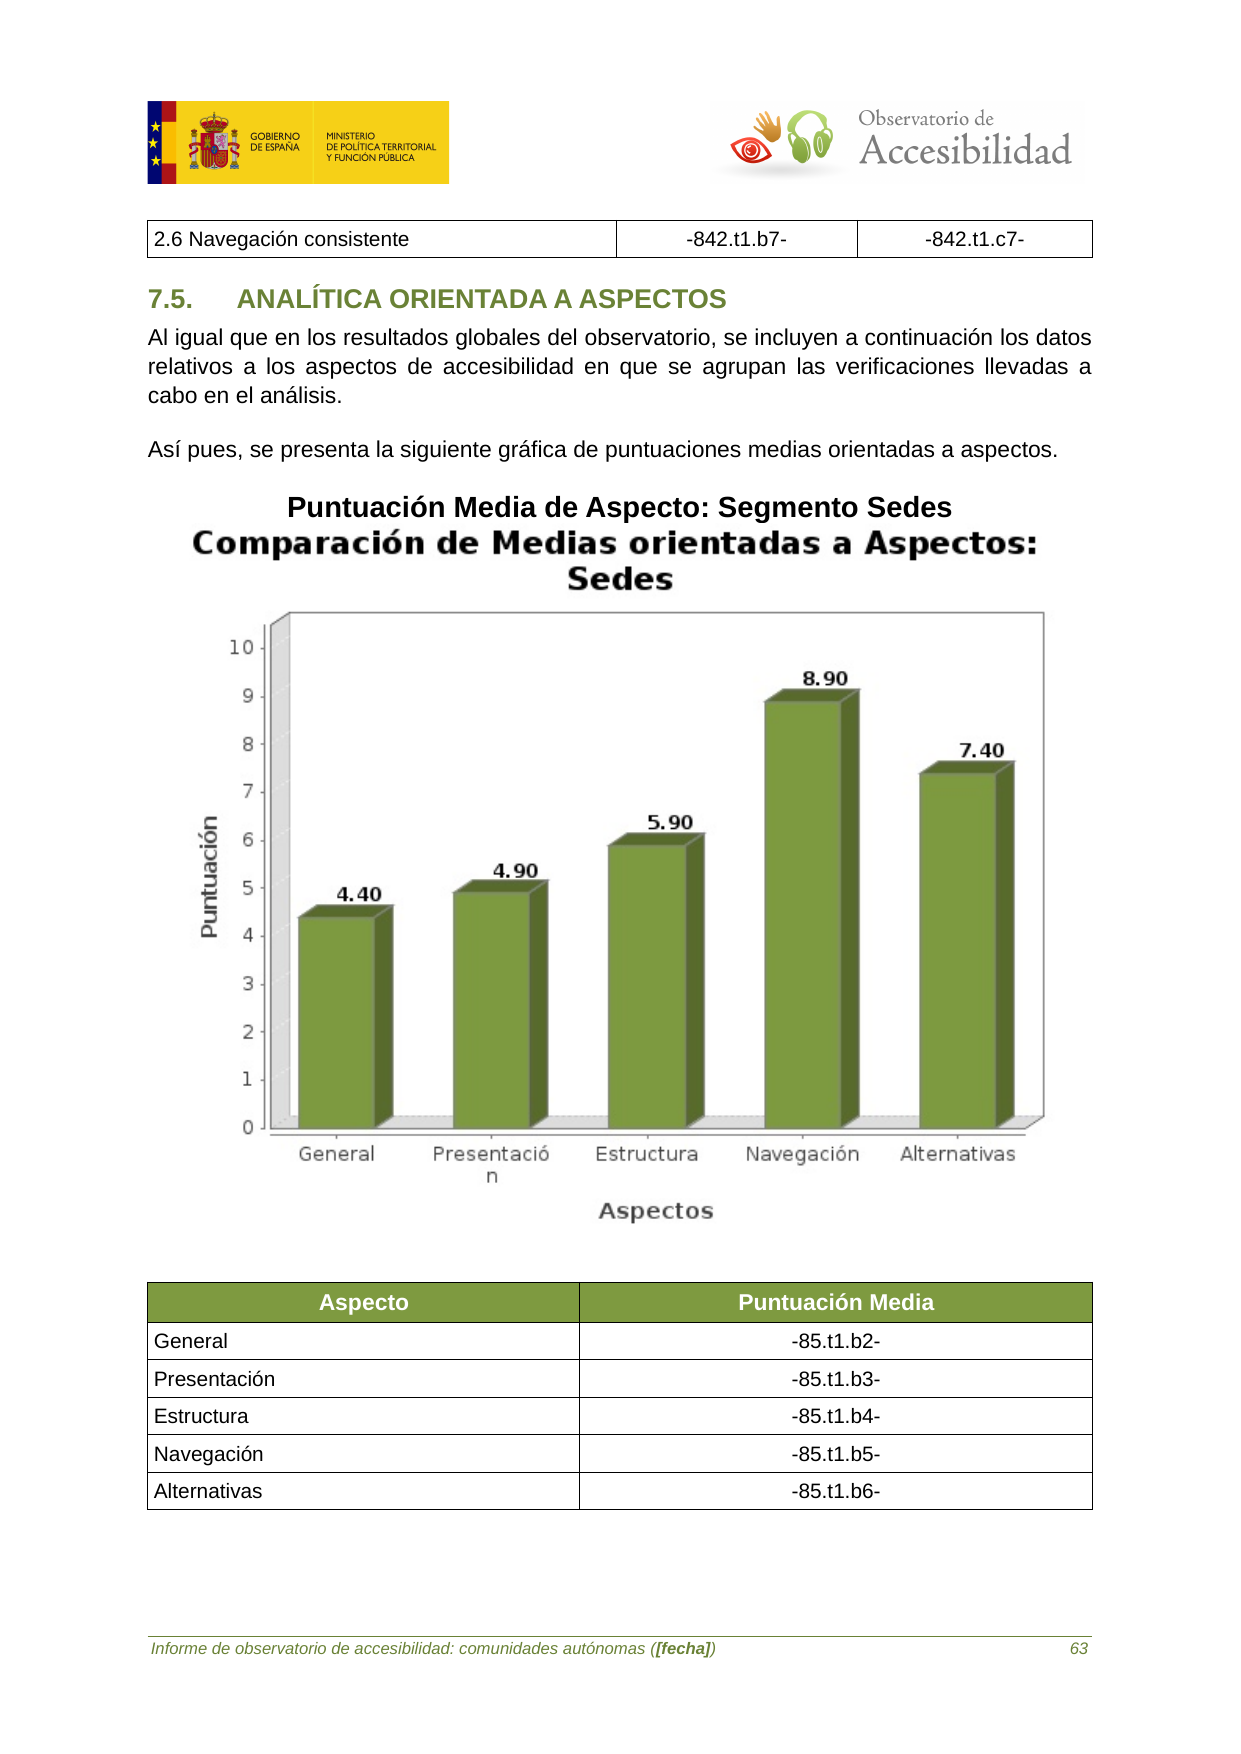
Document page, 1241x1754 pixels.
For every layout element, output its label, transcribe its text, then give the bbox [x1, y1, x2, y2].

text Al igual que en los resultados globales del observatorio, se incluyen a continuación los datos relativos a los aspectos de accesibilidad en que se agrupan las verificaciones llevadas a cabo en el análisis. [148, 324, 1092, 408]
table_cell Navegación [148, 1435, 579, 1472]
table_cell -85.t1.b6- [580, 1473, 1092, 1509]
picture [178, 523, 1062, 1233]
subtitle Analítica orientada a aspectos [148, 283, 1092, 314]
table_cell -842.t1.c7- [858, 221, 1092, 257]
table_cell Alternativas [148, 1473, 579, 1509]
table_cell -85.t1.b4- [580, 1398, 1092, 1434]
table_cell Estructura [148, 1398, 579, 1434]
table_cell -85.t1.b2- [580, 1323, 1092, 1359]
text Puntuación Media de Aspecto: Segmento Sedes [148, 490, 1092, 523]
table_cell -85.t1.b5- [580, 1435, 1092, 1472]
table_cell General [148, 1323, 579, 1359]
table_cell -85.t1.b3- [580, 1360, 1092, 1397]
table_cell 2.6 Navegación consistente [148, 221, 616, 257]
text Así pues, se presenta la siguiente gráfica de puntuaciones medias orientadas a aspectos. [148, 436, 1092, 462]
table_cell Presentación [148, 1360, 579, 1397]
table_cell -842.t1.b7- [617, 221, 857, 257]
table_header Puntuación Media [580, 1283, 1092, 1322]
table_header Aspecto [148, 1283, 579, 1322]
picture [710, 101, 1086, 184]
picture [147, 101, 450, 184]
